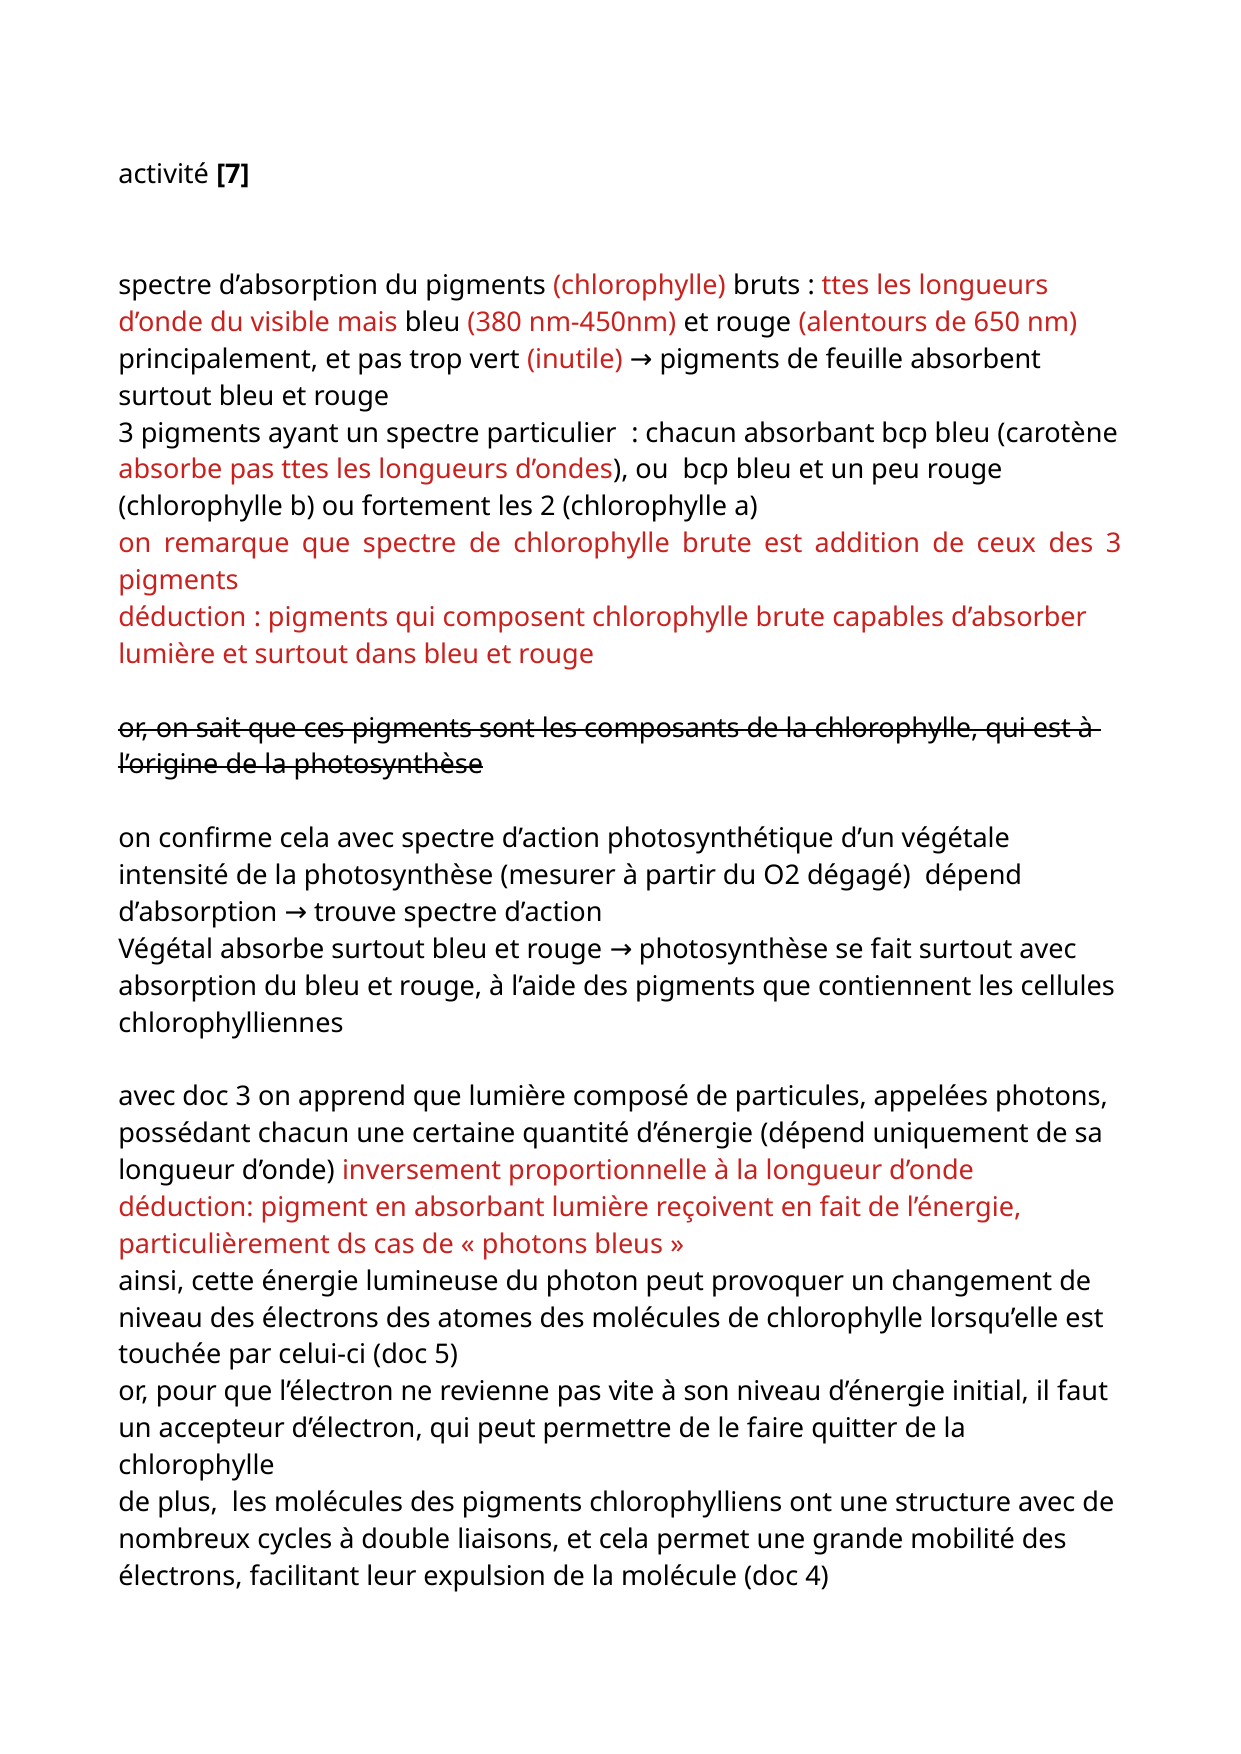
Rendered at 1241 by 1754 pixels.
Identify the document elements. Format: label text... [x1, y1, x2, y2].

text Végétal absorbe surtout bleu et rouge → photosynthèse se fait surtout avec absorption du bleu et rouge, à l’aide des pigments que contiennent les cellules chlorophylliennes [118, 929, 1122, 1040]
text on remarque que spectre de chlorophylle brute est addition de ceux des 3 pigments [118, 524, 1122, 597]
text avec doc 3 on apprend que lumière composé de particules, appelées photons, possédant chacun une certaine quantité d’énergie (dépend uniquement de sa longueur d’onde) inversement proportionnelle à la longueur d’onde [118, 1077, 1122, 1187]
text intensité de la photosynthèse (mesurer à partir du O2 dégagé) dépend d’absorption → trouve spectre d’action [118, 856, 1122, 929]
text déduction : pigments qui composent chlorophylle brute capables d’absorber lumière et surtout dans bleu et rouge [118, 597, 1122, 671]
text activité [7] [118, 155, 1122, 192]
text de plus, les molécules des pigments chlorophylliens ont une structure avec de nombreux cycles à double liaisons, et cela permet une grande mobilité des électrons, facilitant leur expulsion de la molécule (doc 4) [118, 1482, 1122, 1593]
text déduction: pigment en absorbant lumière reçoivent en fait de l’énergie, particulièrement ds cas de « photons bleus » [118, 1187, 1122, 1261]
text or, on sait que ces pigments sont les composants de la chlorophylle, qui est à l’origine de la photosynthèse [118, 708, 1122, 782]
text or, pour que l’électron ne revienne pas vite à son niveau d’énergie initial, il faut un accepteur d’électron, qui peut permettre de le faire quitter de la chlorophylle [118, 1372, 1122, 1482]
text spectre d’absorption du pigments (chlorophylle) bruts : ttes les longueurs d’onde du visible mais bleu (380 nm-450nm) et rouge (alentours de 650 nm) principalement, et pas trop vert (inutile) → pigments de feuille absorbent surtout bleu et rouge [118, 266, 1122, 413]
text 3 pigments ayant un spectre particulier : chacun absorbant bcp bleu (carotène absorbe pas ttes les longueurs d’ondes), ou bcp bleu et un peu rouge (chlorophylle b) ou fortement les 2 (chlorophylle a) [118, 413, 1122, 524]
text on confirme cela avec spectre d’action photosynthétique d’un végétale [118, 819, 1122, 856]
text ainsi, cette énergie lumineuse du photon peut provoquer un changement de niveau des électrons des atomes des molécules de chlorophylle lorsqu’elle est touchée par celui-ci (doc 5) [118, 1261, 1122, 1372]
